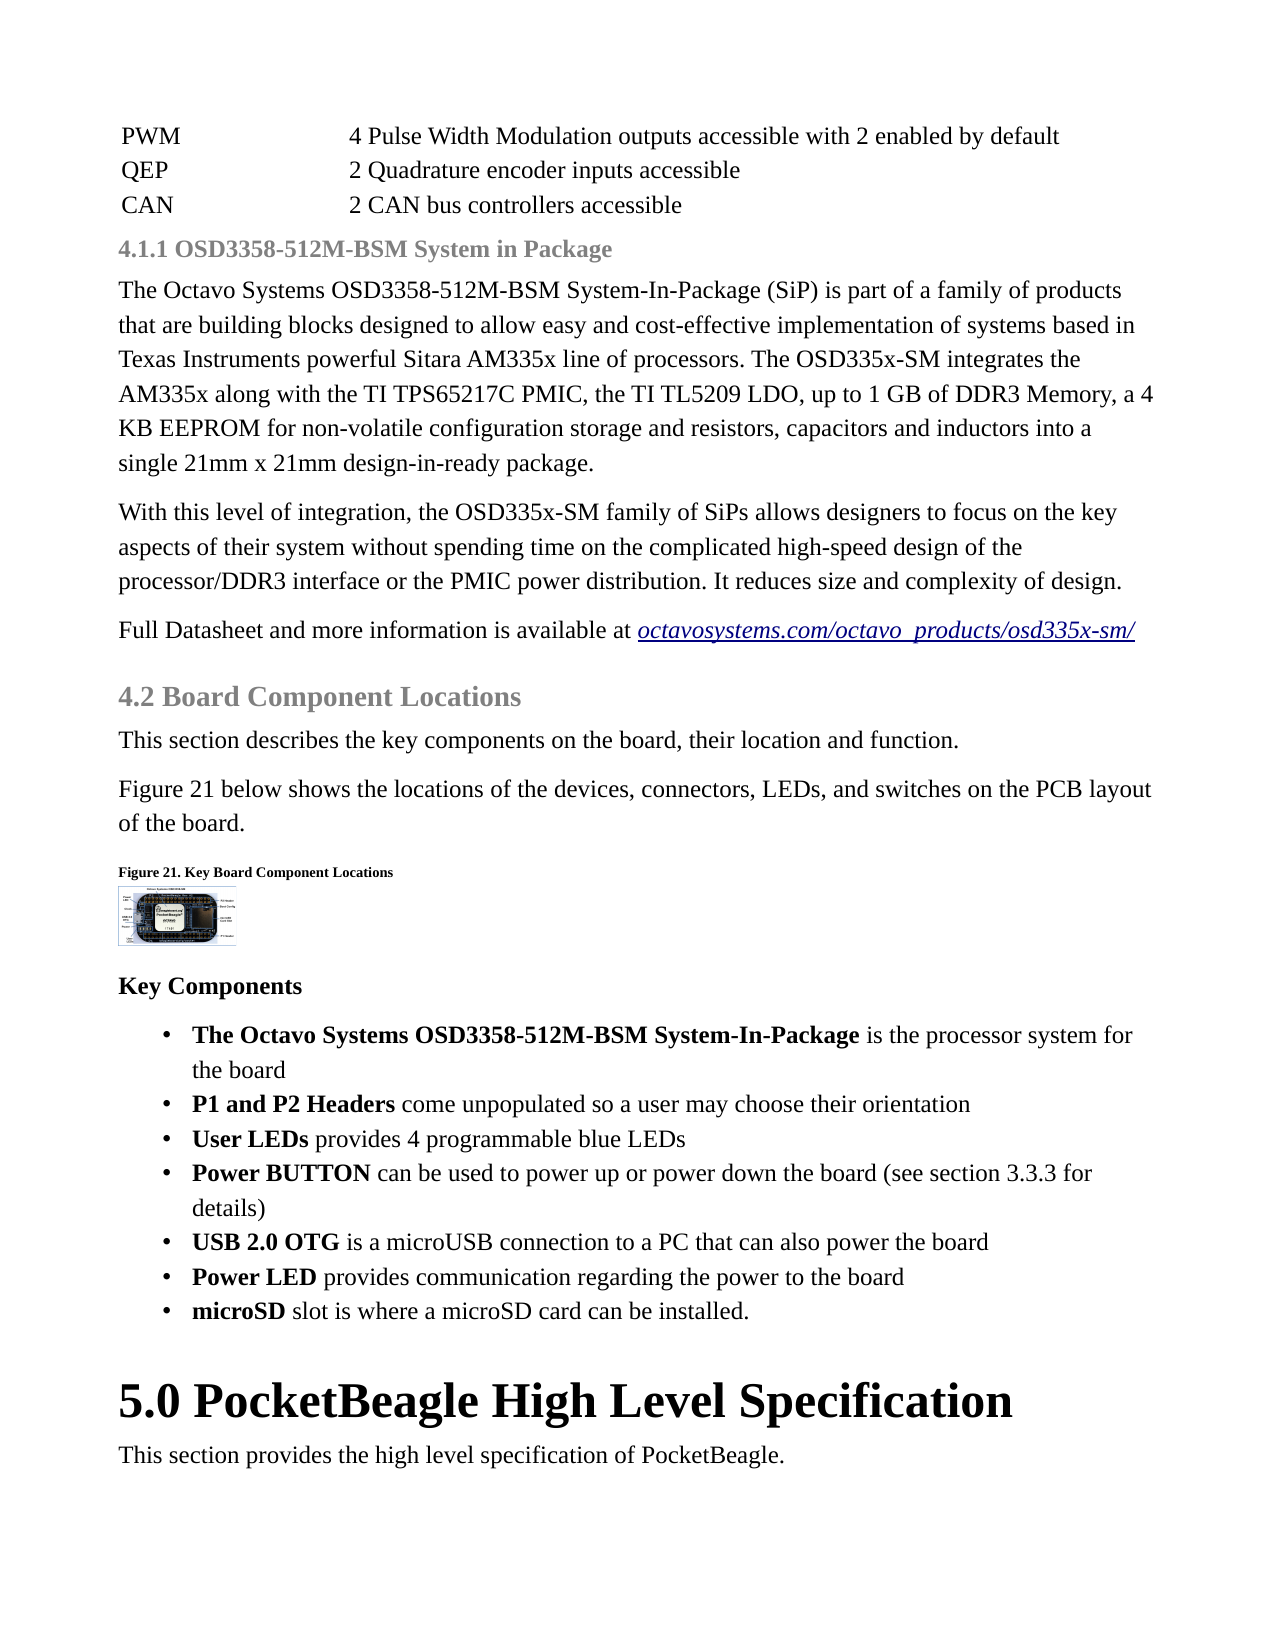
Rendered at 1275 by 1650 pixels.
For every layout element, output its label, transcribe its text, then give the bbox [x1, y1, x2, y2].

table_cell 2 CAN bus controllers accessible [346, 187, 1157, 222]
picture [118, 886, 237, 946]
table_cell CAN [118, 187, 346, 222]
subtitle 5.0 PocketBeagle High Level Specification [118, 1370, 1157, 1428]
text Figure 21 below shows the locations of the devices, connectors, LEDs, and switches on the PCB layout of the board. [118, 774, 1157, 837]
list USB 2.0 OTG is a microUSB connection to a PC that can also power the board [162, 1227, 1157, 1256]
text This section provides the high level specification of PocketBeagle. [118, 1440, 1157, 1469]
text The Octavo Systems OSD3358-512M-BSM System-In-Package (SiP) is part of a family of products that are building blocks designed to allow easy and cost-effective implementation of systems based in Texas Instruments powerful Sitara AM335x line of processors. The OSD335x-SM integrates the AM335x along with the TI TPS65217C PMIC, the TI TL5209 LDO, up to 1 GB of DDR3 Memory, a 4 KB EEPROM for non-volatile configuration storage and resistors, capacitors and inductors into a single 21mm x 21mm design-in-ready package. [118, 276, 1157, 477]
subtitle 4.2 Board Component Locations [118, 679, 1157, 712]
text Key Components [118, 971, 1157, 1000]
subtitle 4.1.1 OSD3358-512M-BSM System in Package [118, 234, 1157, 263]
text With this level of integration, the OSD335x-SM family of SiPs allows designers to focus on the key aspects of their system without spending time on the complicated high-speed design of the processor/DDR3 interface or the PMIC power distribution. It reduces size and complexity of design. [118, 497, 1157, 595]
table_cell 2 Quadrature encoder inputs accessible [346, 153, 1157, 187]
list The Octavo Systems OSD3358-512M-BSM System-In-Package is the processor system for the board [162, 1020, 1157, 1084]
subtitle Figure 21. Key Board Component Locations [118, 864, 1157, 880]
table_cell 4 Pulse Width Modulation outputs accessible with 2 enabled by default [346, 118, 1157, 153]
list Power BUTTON can be used to power up or power down the board (see section 3.3.3 for details) [162, 1158, 1157, 1222]
text Full Datasheet and more information is available at octavosystems.com/octavo_products/osd335x-sm/ [118, 615, 1157, 644]
table_cell PWM [118, 118, 346, 153]
list User LEDs provides 4 programmable blue LEDs [162, 1124, 1157, 1153]
list microSD slot is where a microSD card can be installed. [162, 1296, 1157, 1325]
text This section describes the key components on the board, their location and function. [118, 725, 1157, 753]
list P1 and P2 Headers come unpopulated so a user may choose their orientation [162, 1089, 1157, 1118]
table_cell QEP [118, 153, 346, 187]
list Power LED provides communication regarding the power to the board [162, 1262, 1157, 1291]
